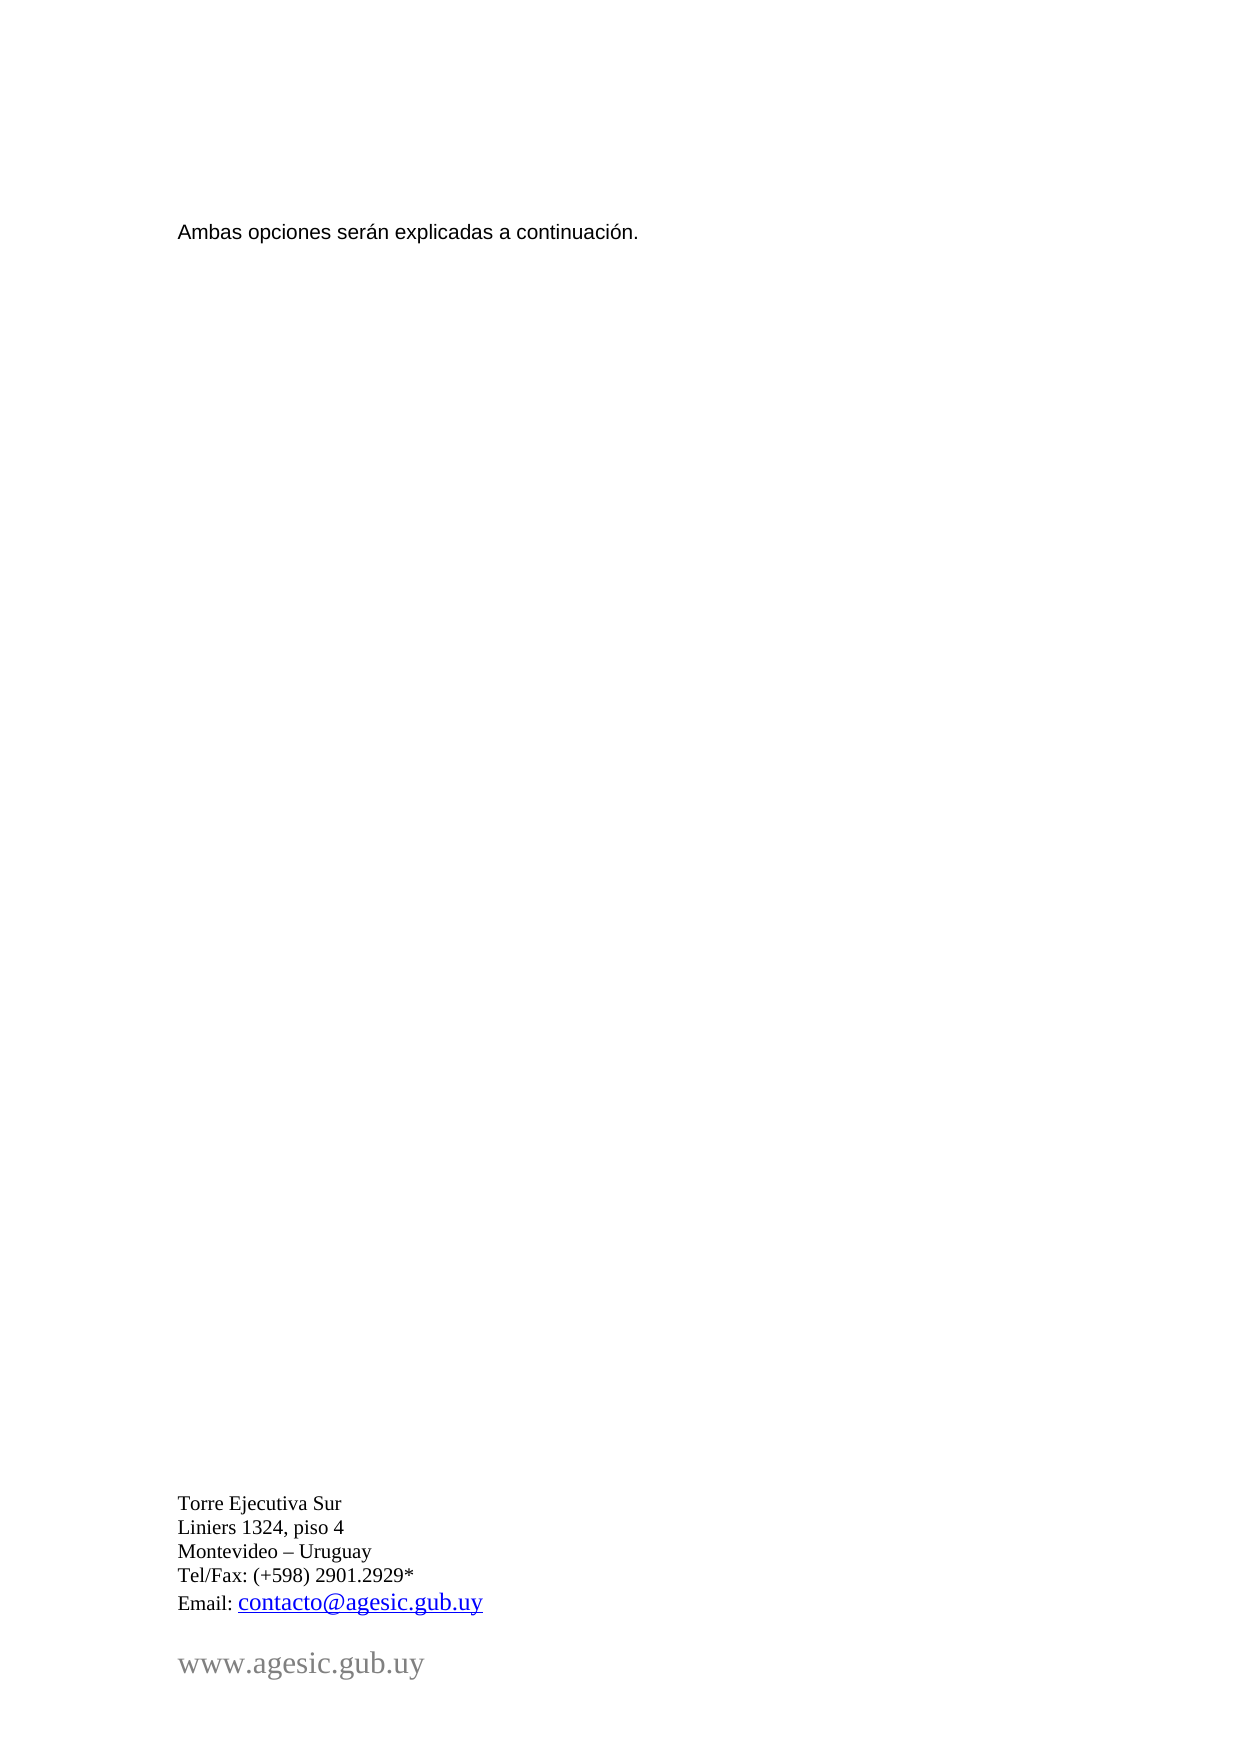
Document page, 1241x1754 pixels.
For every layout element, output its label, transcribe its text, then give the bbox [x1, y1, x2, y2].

text Ambas opciones serán explicadas a continuación. [177, 219, 1063, 243]
